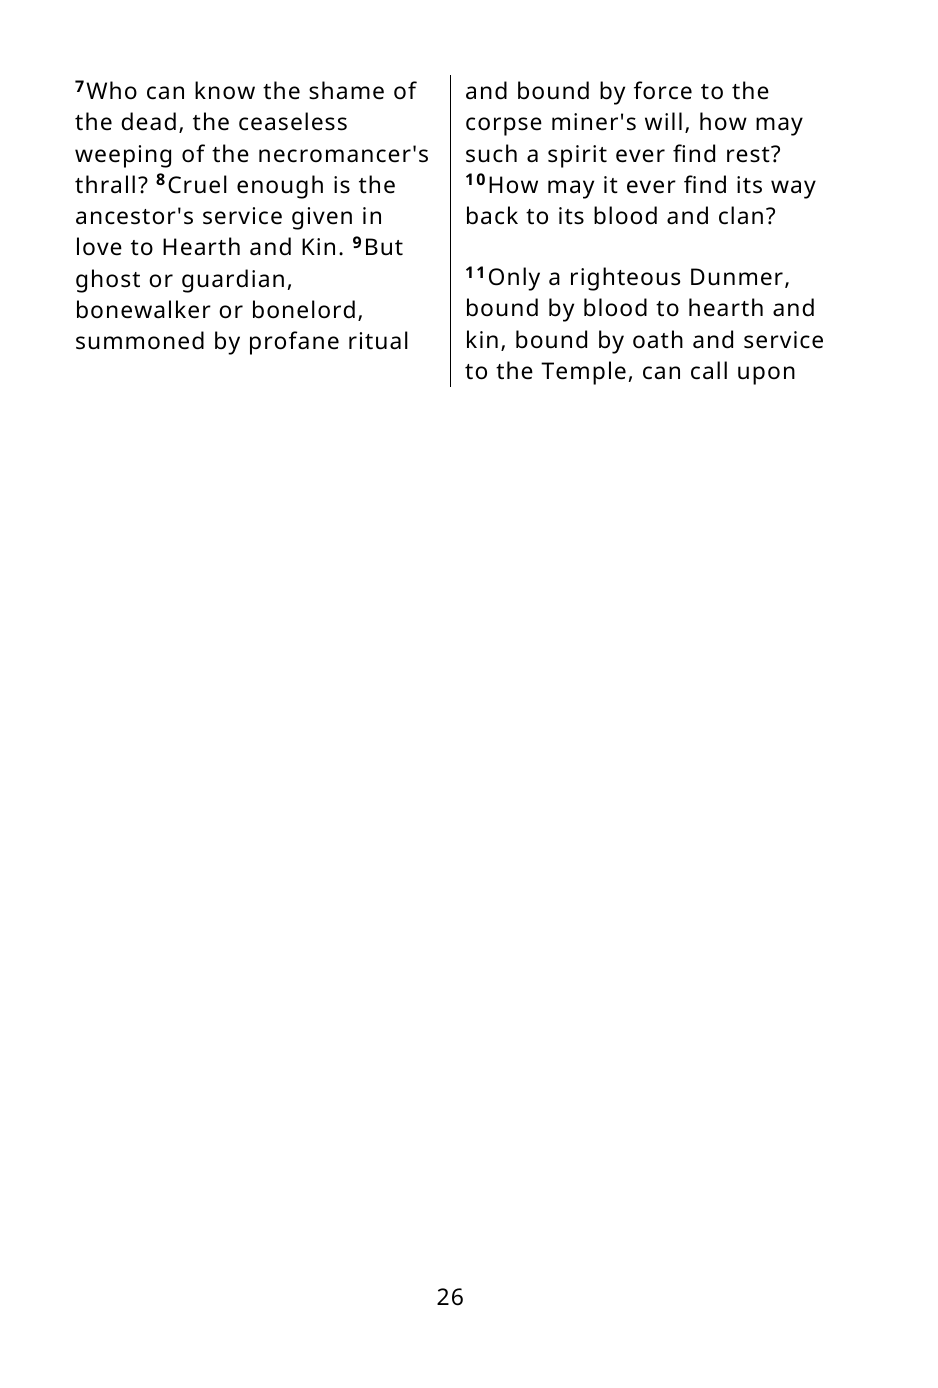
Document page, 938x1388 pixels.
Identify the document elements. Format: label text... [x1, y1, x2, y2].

text 11Only a righteous Dunmer, bound by blood to hearth and kin, bound by oath and service to the Temple, can call upon [465, 261, 825, 386]
text 7Who can know the shame of the dead, the ceaseless weeping of the necromancer's thrall? 8Cruel enough is the ancestor's service given in love to Hearth and Kin. 9But ghost or guardian, bonewalker or bonelord, summoned by profane ritual [75, 75, 435, 356]
text and bound by force to the corpse miner's will, how may such a spirit ever find rest? 10How may it ever find its way back to its blood and clan? [465, 75, 825, 231]
